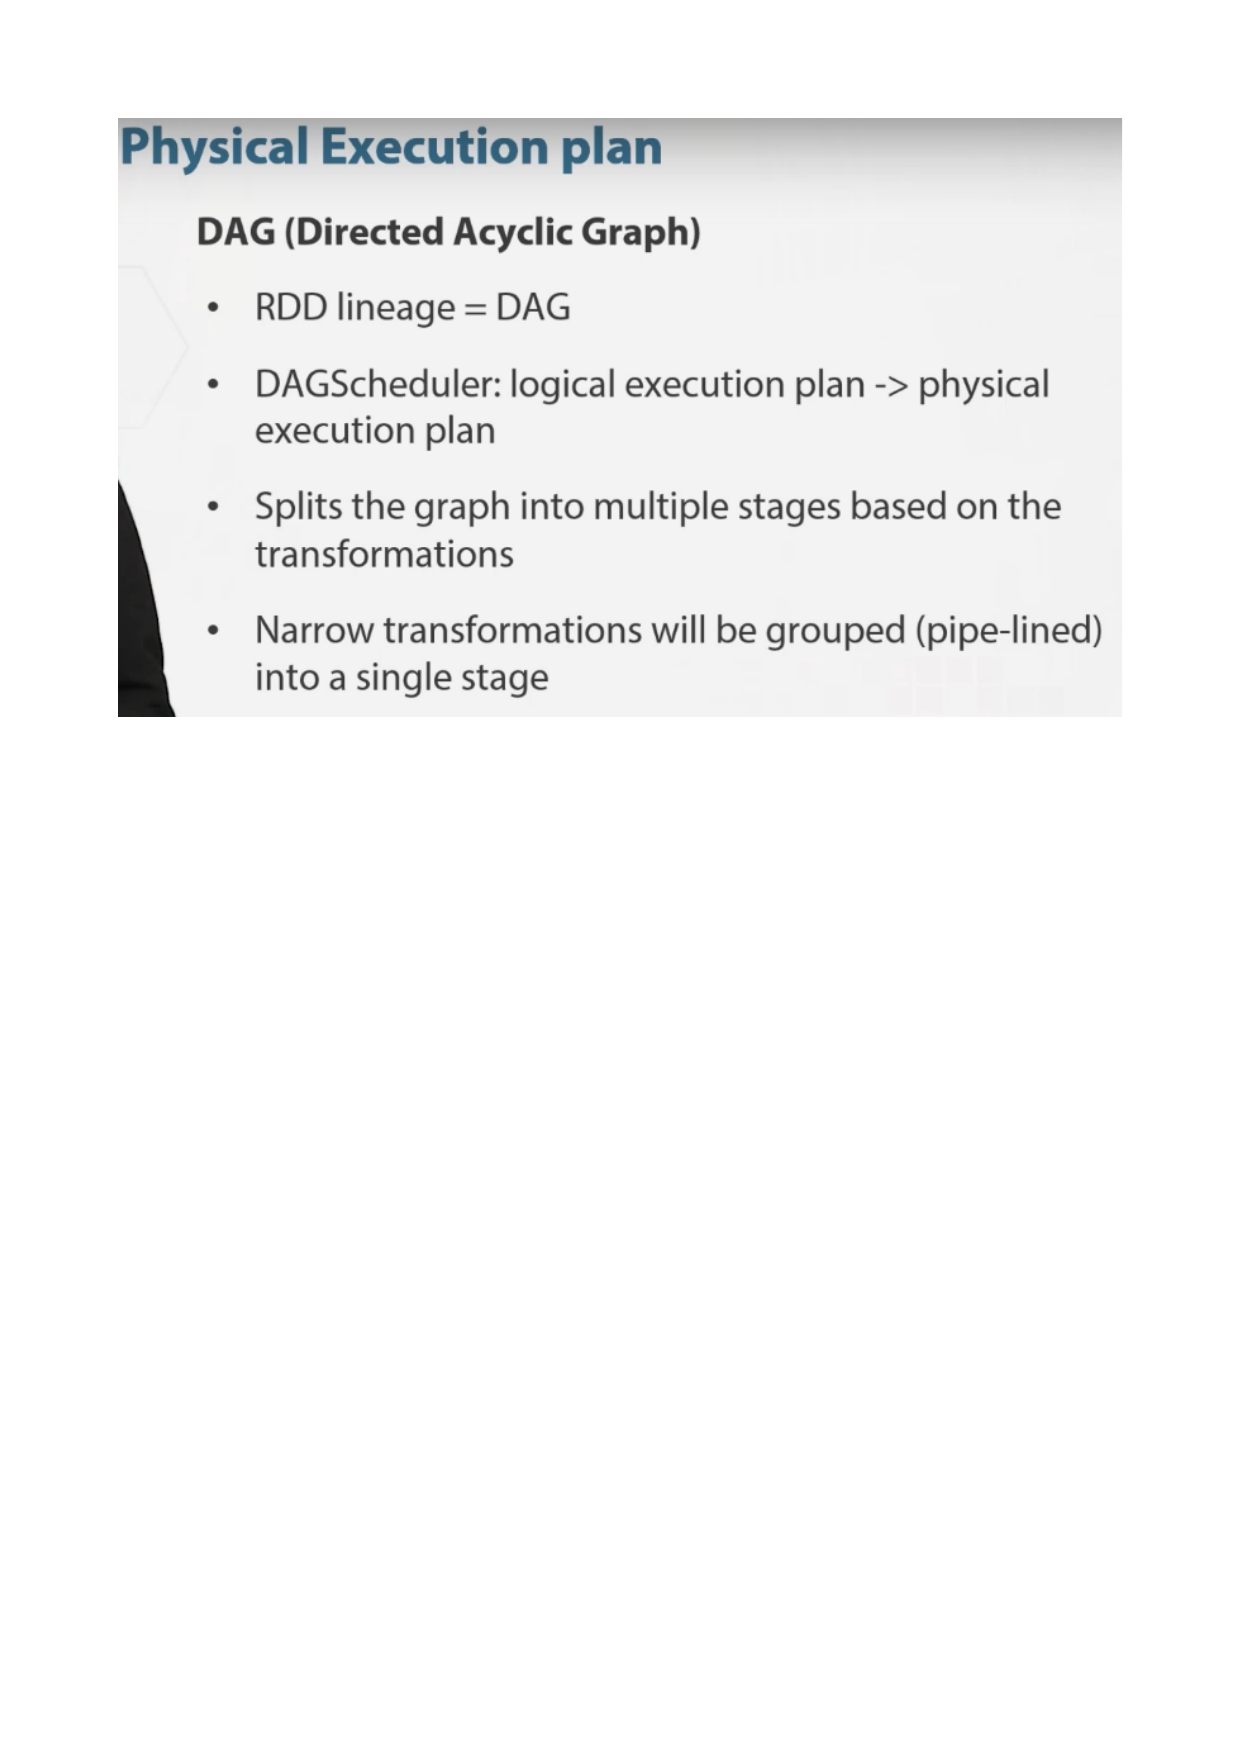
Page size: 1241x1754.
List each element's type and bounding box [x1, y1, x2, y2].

picture [118, 118, 1123, 717]
